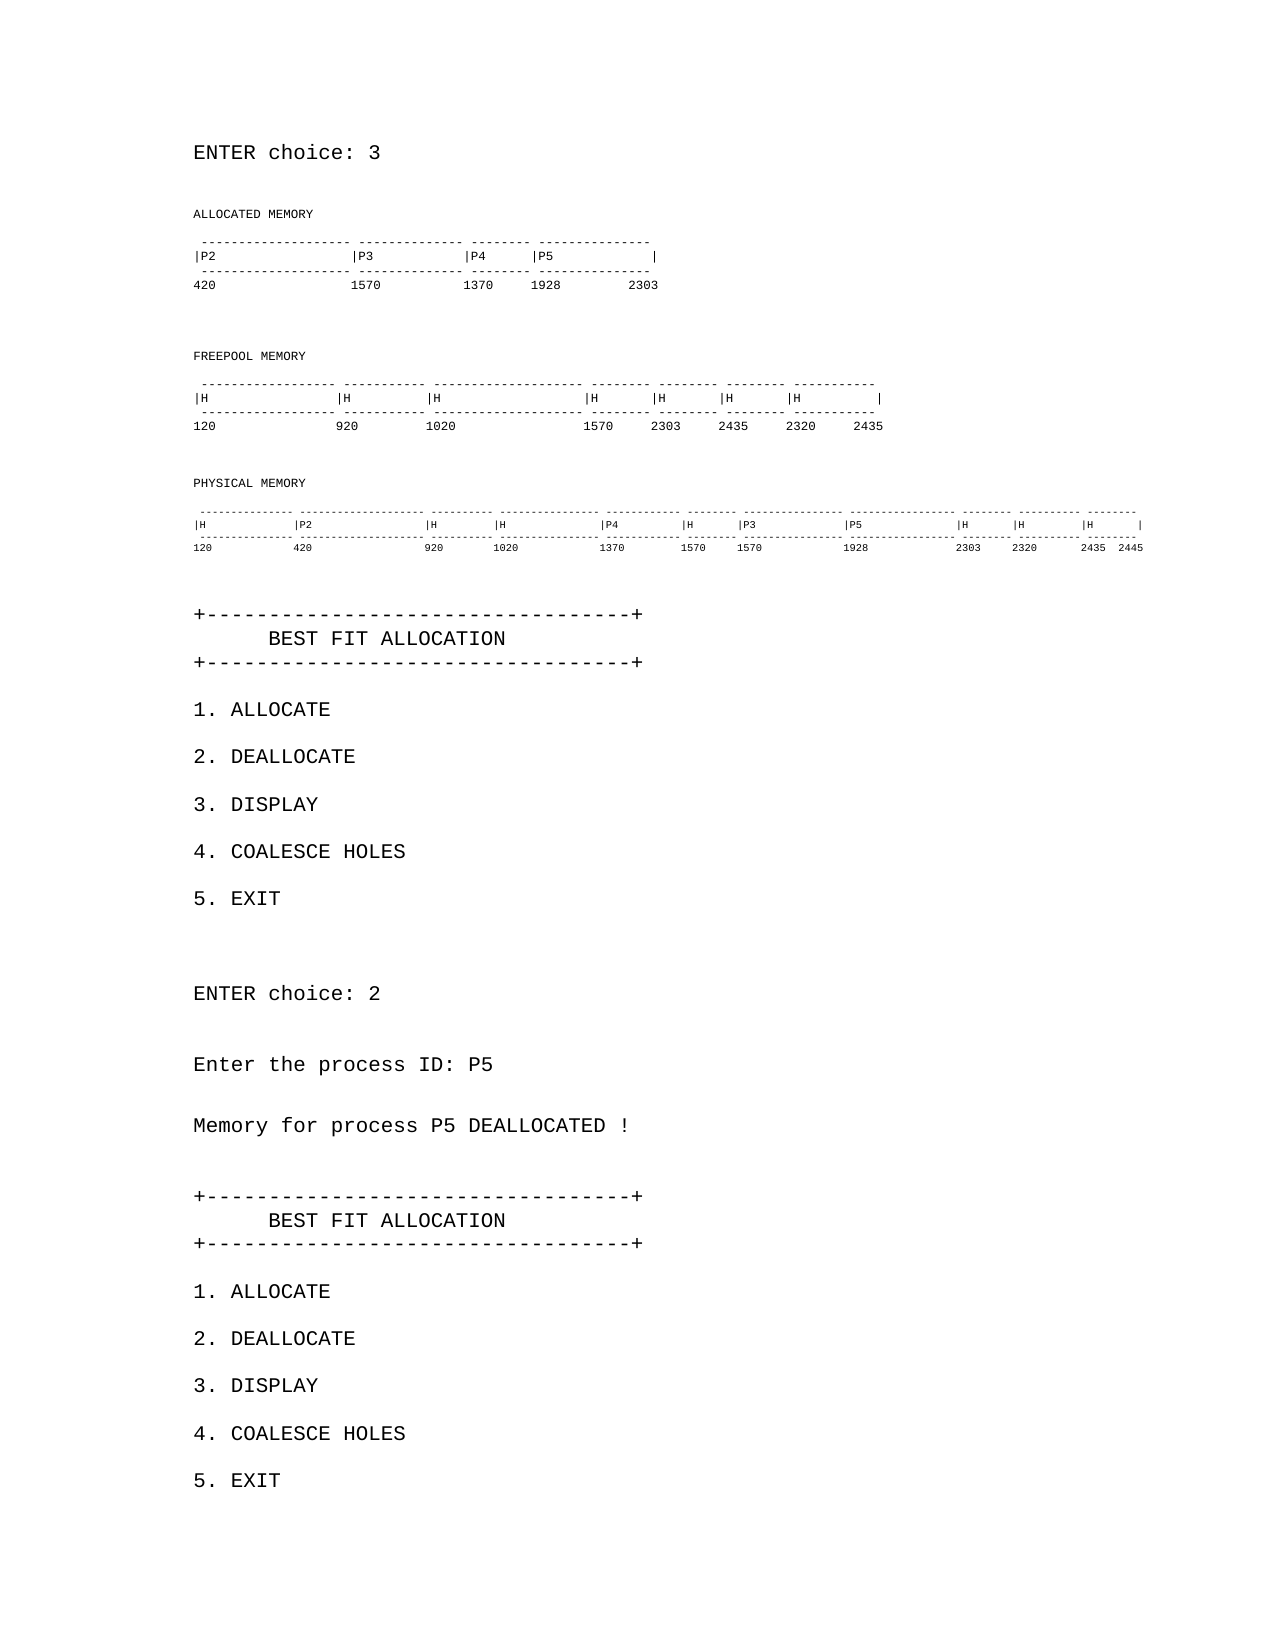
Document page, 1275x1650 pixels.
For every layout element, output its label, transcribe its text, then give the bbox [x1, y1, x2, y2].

text ------------------ ----------- -------------------- -------- -------- -------- ----------- [118, 378, 1157, 392]
text ENTER choice: 3 [118, 142, 1157, 165]
text ENTER choice: 2 [118, 983, 1157, 1006]
text 1. ALLOCATE [118, 699, 1157, 723]
text 120 920 1020 1570 2303 2435 2320 2435 [118, 420, 1157, 434]
text -------------------- -------------- -------- --------------- [118, 264, 1157, 279]
text --------------- -------------------- ---------- ---------------- ------------ -------- ---------------- ----------------- -------- ---------- -------- [118, 531, 1157, 543]
text 120 420 920 1020 1370 1570 1570 1928 2303 2320 2435 2445 [118, 543, 1157, 555]
text 3. DISPLAY [118, 1375, 1157, 1399]
text 5. EXIT [118, 888, 1157, 912]
text 5. EXIT [118, 1470, 1157, 1493]
text PHYSICAL MEMORY [118, 477, 1157, 491]
text +----------------------------------+ [118, 652, 1157, 675]
text -------------------- -------------- -------- --------------- [118, 236, 1157, 250]
text 3. DISPLAY [118, 794, 1157, 817]
text +----------------------------------+ [118, 604, 1157, 628]
text FREEPOOL MEMORY [118, 349, 1157, 364]
text 420 1570 1370 1928 2303 [118, 279, 1157, 293]
text ALLOCATED MEMORY [118, 208, 1157, 222]
text 2. DEALLOCATE [118, 746, 1157, 770]
text 2. DEALLOCATE [118, 1328, 1157, 1352]
text --------------- -------------------- ---------- ---------------- ------------ -------- ---------------- ----------------- -------- ---------- -------- [118, 505, 1157, 519]
text Enter the process ID: P5 [118, 1054, 1157, 1077]
text 4. COALESCE HOLES [118, 1423, 1157, 1446]
text +----------------------------------+ [118, 1233, 1157, 1257]
text |H |H |H |H |H |H |H | [118, 392, 1157, 406]
text +----------------------------------+ [118, 1186, 1157, 1210]
text ------------------ ----------- -------------------- -------- -------- -------- ----------- [118, 406, 1157, 420]
text |P2 |P3 |P4 |P5 | [118, 250, 1157, 264]
text 4. COALESCE HOLES [118, 841, 1157, 864]
text BEST FIT ALLOCATION [118, 628, 1157, 652]
text 1. ALLOCATE [118, 1281, 1157, 1304]
text Memory for process P5 DEALLOCATED ! [118, 1115, 1157, 1139]
text |H |P2 |H |H |P4 |H |P3 |P5 |H |H |H | [118, 519, 1157, 531]
text BEST FIT ALLOCATION [118, 1210, 1157, 1233]
